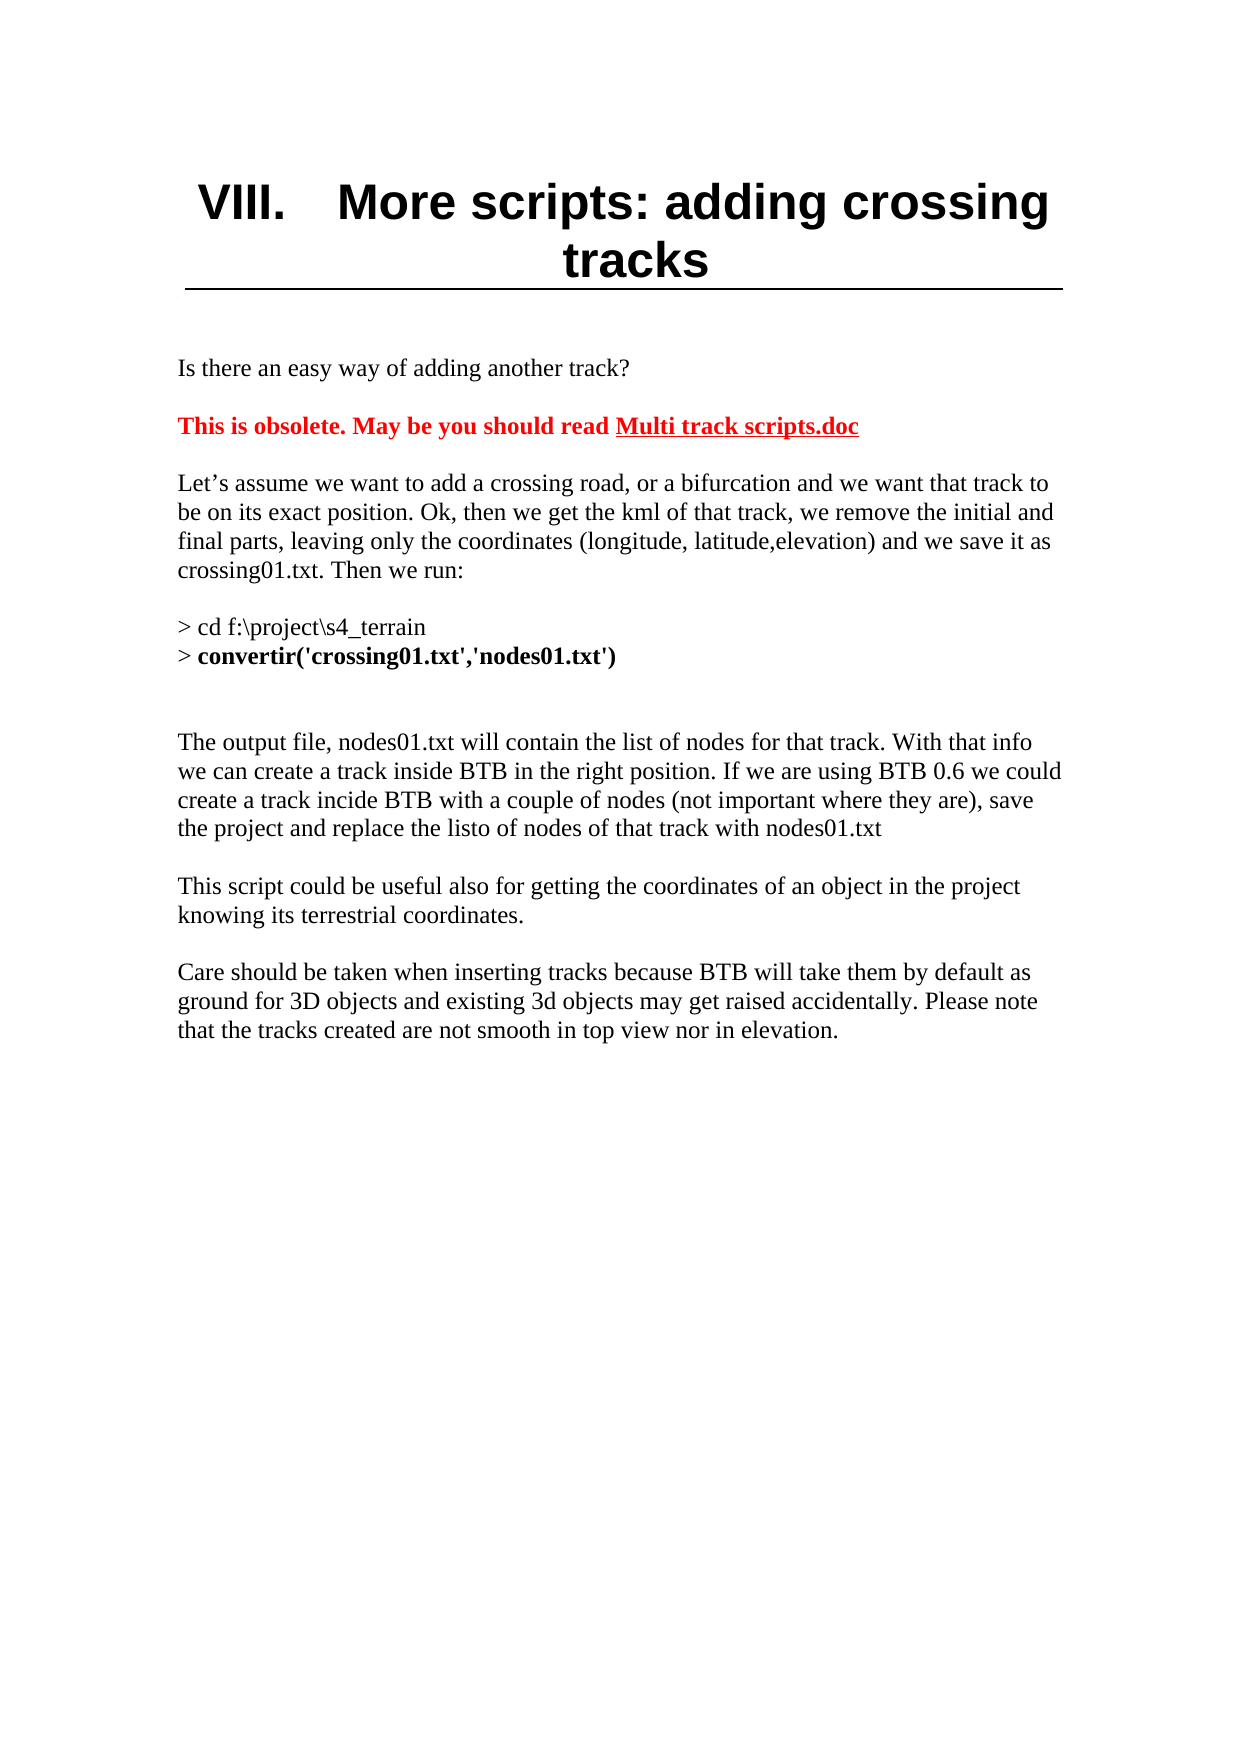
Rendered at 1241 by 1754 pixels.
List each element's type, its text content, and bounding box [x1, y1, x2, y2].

text Is there an easy way of adding another track? [177, 353, 1063, 411]
text This is obsolete. May be you should read Multi track scripts.doc [177, 411, 1063, 440]
text Let’s assume we want to add a crossing road, or a bifurcation and we want that track to be on its exact position. Ok, then we get the kml of that track, we remove the initial and final parts, leaving only the coordinates (longitude, latitude,elevation) and we save it as crossing01.txt. Then we run: [177, 440, 1063, 612]
text This script could be useful also for getting the coordinates of an object in the project knowing its terrestrial coordinates. Care should be taken when inserting tracks because BTB will take them by default as ground for 3D objects and existing 3d objects may get raised accidentally. Please note that the tracks created are not smooth in top view nor in elevation. [177, 842, 1063, 1043]
subtitle More scripts: adding crossing tracks [185, 173, 1063, 288]
text > cd f:\project\s4_terrain > convertir('crossing01.txt','nodes01.txt') The output file, nodes01.txt will contain the list of nodes for that track. With that info we can create a track inside BTB in the right position. If we are using BTB 0.6 we could create a track incide BTB with a couple of nodes (not important where they are), save the project and replace the listo of nodes of that track with nodes01.txt [177, 612, 1063, 842]
